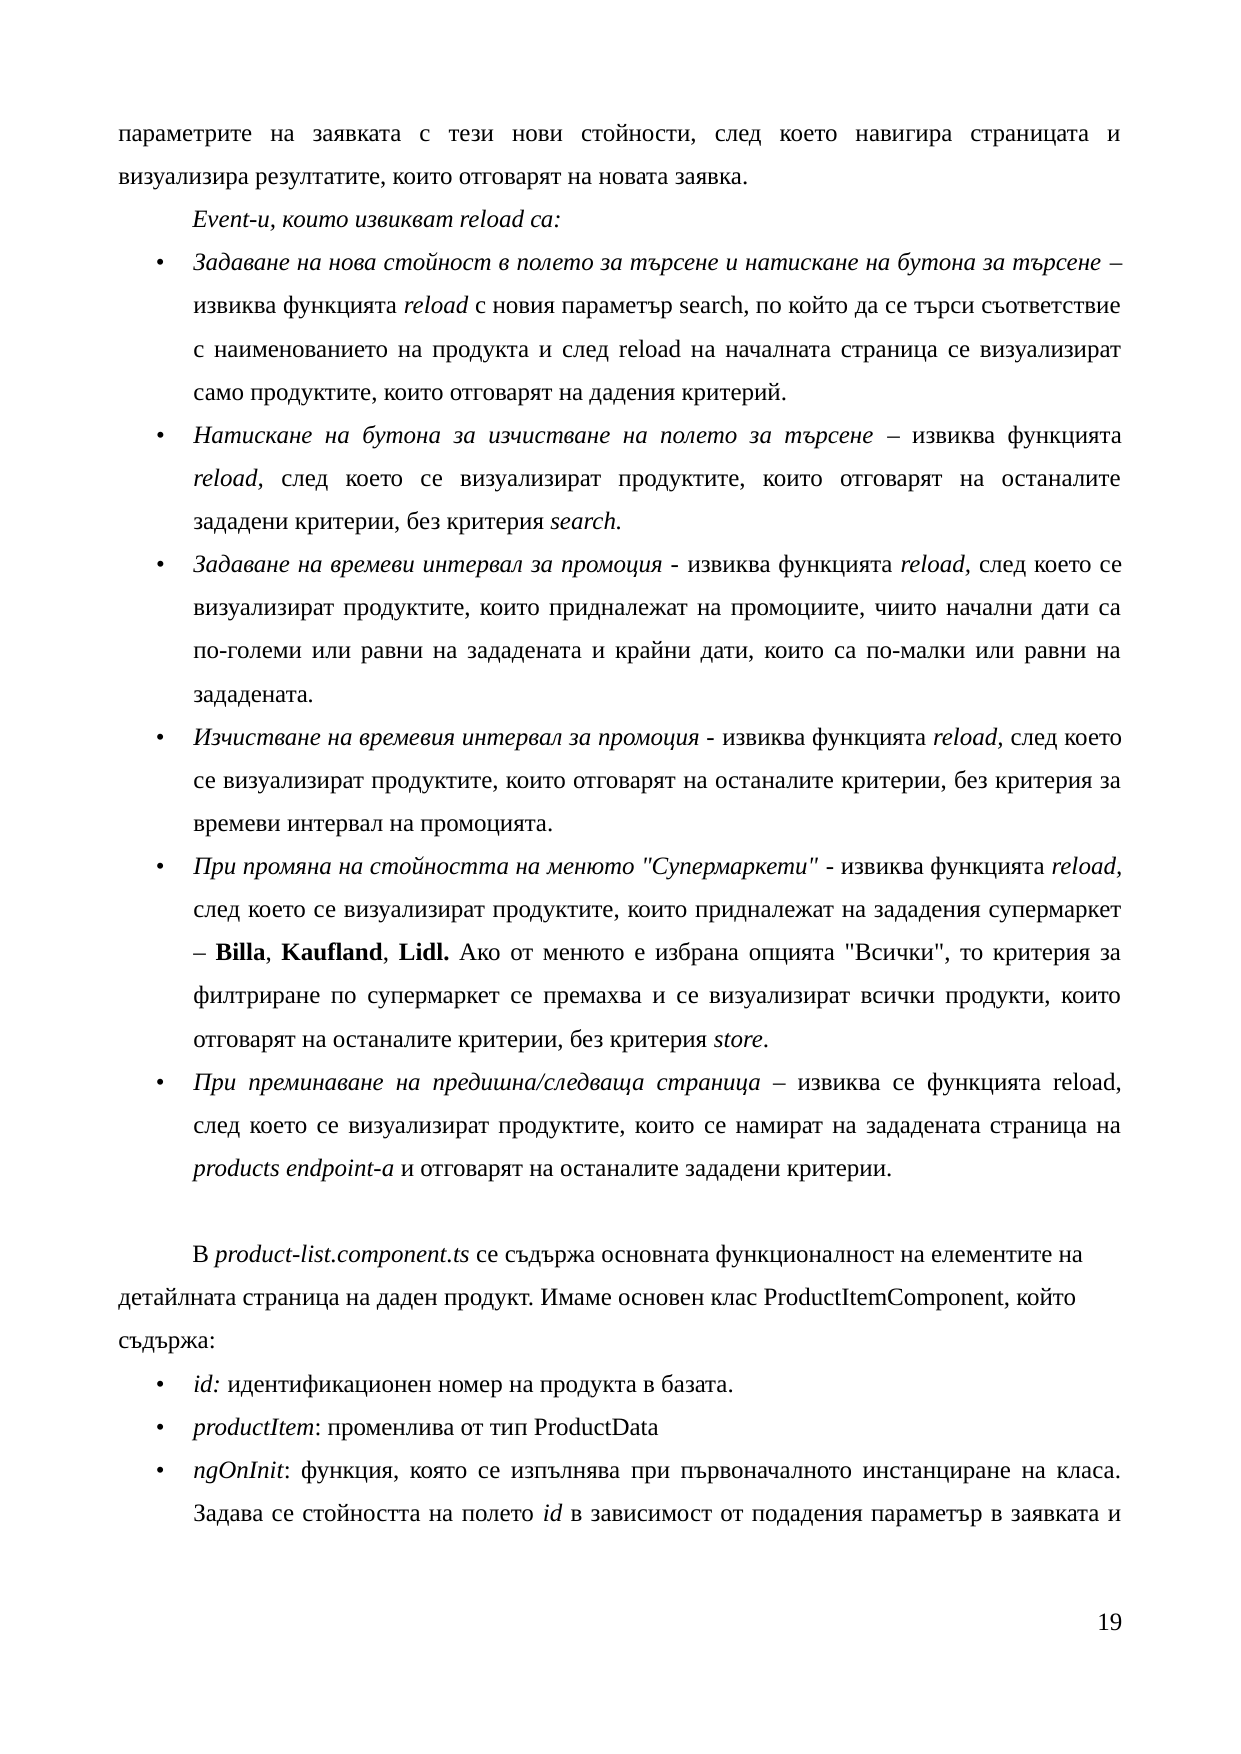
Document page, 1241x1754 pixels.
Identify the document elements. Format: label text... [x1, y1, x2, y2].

text Event-и, които извикват reload са: [118, 204, 1122, 233]
list При преминаване на предишна/следваща страница – извиква се функцията reload, след което се визуализират продуктите, които се намират на зададената страница на products endpoint-a и отговарят на останалите зададени критерии. [156, 1067, 1122, 1182]
list Задаване на нова стойност в полето за търсене и натискане на бутона за търсене – извиква функцията reload с новия параметър search, по който да се търси съответствие с наименованието на продукта и след reload на началната страница се визуализират само продуктите, които отговарят на дадения критерий. [156, 247, 1122, 406]
list Изчистване на времевия интервал за промоция - извиква функцията reload, след което се визуализират продуктите, които отговарят на останалите критерии, без критерия за времеви интервал на промоцията. [156, 722, 1122, 837]
text параметрите на заявката с тези нови стойности, след което навигира страницата и визуализира резултатите, които отговарят на новата заявка. [118, 118, 1122, 190]
list productItem: променлива от тип ProductData [156, 1412, 1122, 1441]
text В product-list.component.ts се съдържа основната функционалност на елементите на детайлната страница на даден продукт. Имаме основен клас ProductItemComponent, който съдържа: [118, 1239, 1122, 1354]
list ngOnInit: функция, която се изпълнява при първоначалното инстанциране на класа. Задава се стойността на полето id в зависимост от подадения параметър в заявката и [156, 1455, 1122, 1527]
list При промяна на стойността на менюто "Супермаркети" - извиква функцията reload, след което се визуализират продуктите, които придналежат на зададения супермаркет – Billa, Kaufland, Lidl. Ако от менюто е избрана опцията "Всички", то критерия за филтриране по супермаркет се премахва и се визуализират всички продукти, които отговарят на останалите критерии, без критерия store. [156, 851, 1122, 1052]
list Задаване на времеви интервал за промоция - извиква функцията reload, след което се визуализират продуктите, които придналежат на промоциите, чиито начални дати са по-големи или равни на зададената и крайни дати, които са по-малки или равни на зададената. [156, 549, 1122, 707]
list Натискане на бутона за изчистване на полето за търсене – извиква функцията reload, след което се визуализират продуктите, които отговарят на останалите зададени критерии, без критерия search. [156, 420, 1122, 535]
list id: идентификационен номер на продукта в базата. [156, 1369, 1122, 1397]
